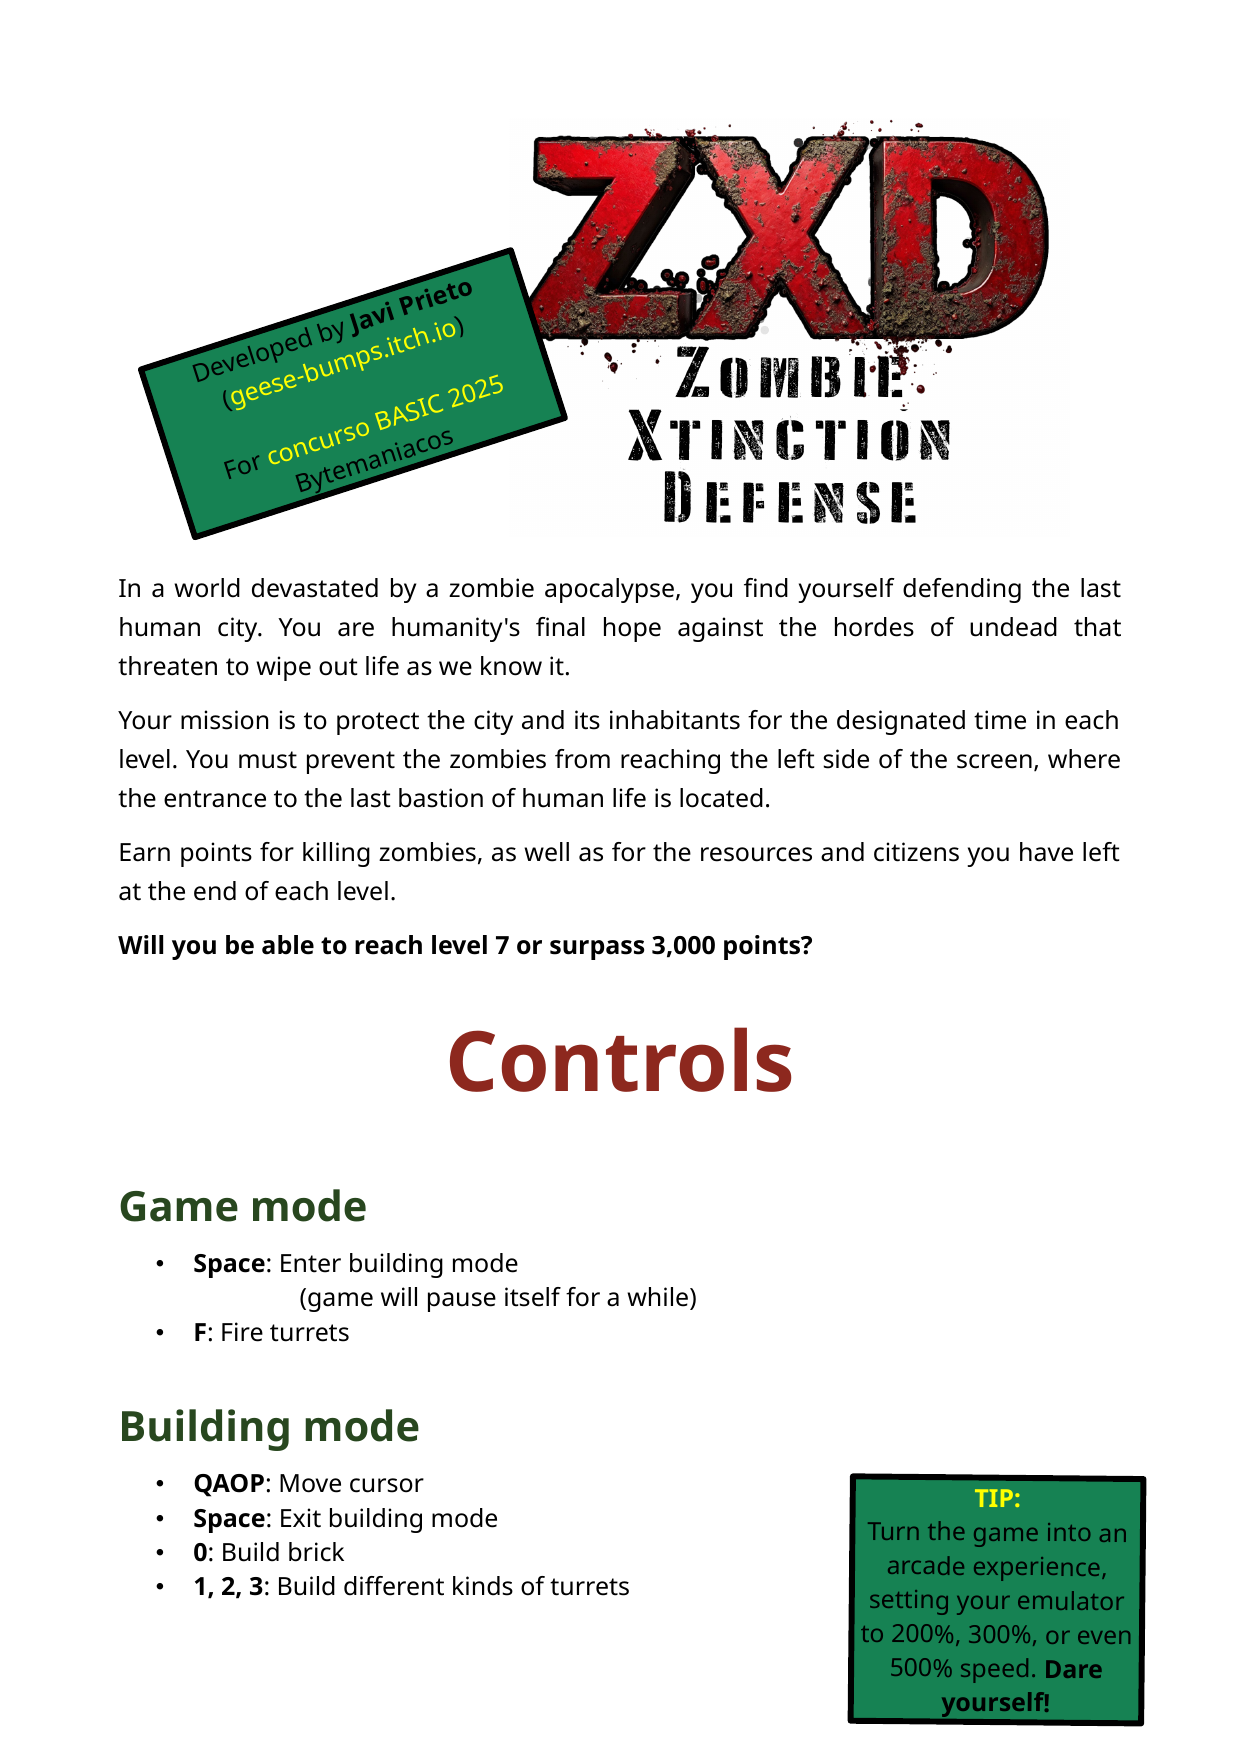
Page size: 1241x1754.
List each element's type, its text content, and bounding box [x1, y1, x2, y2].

subtitle Controls [118, 1002, 1122, 1116]
list Space: Enter building mode (game will pause itself for a while) [156, 1246, 1122, 1314]
list 0: Build brick [156, 1534, 849, 1568]
text Earn points for killing zombies, as well as for the resources and citizens you have left at the end of each level. [118, 834, 1122, 908]
subtitle Game mode [118, 1177, 1122, 1233]
list F: Fire turrets [156, 1314, 1122, 1348]
text Your mission is to protect the city and its inhabitants for the designated time in each level. You must prevent the zombies from reaching the left side of the screen, where the entrance to the last bastion of human life is located. [118, 702, 1122, 815]
list QAOP: Move cursor [156, 1466, 1122, 1500]
list 1, 2, 3: Build different kinds of turrets [156, 1568, 849, 1602]
text In a world devastated by a zombie apocalypse, you find yourself defending the last human city. You are humanity's final hope against the hordes of undead that threaten to wipe out life as we know it. [118, 570, 1122, 683]
list Space: Exit building mode [156, 1500, 849, 1534]
picture [509, 118, 1071, 537]
subtitle Building mode [118, 1397, 1122, 1454]
text Will you be able to reach level 7 or surpass 3,000 points? [118, 927, 1122, 962]
